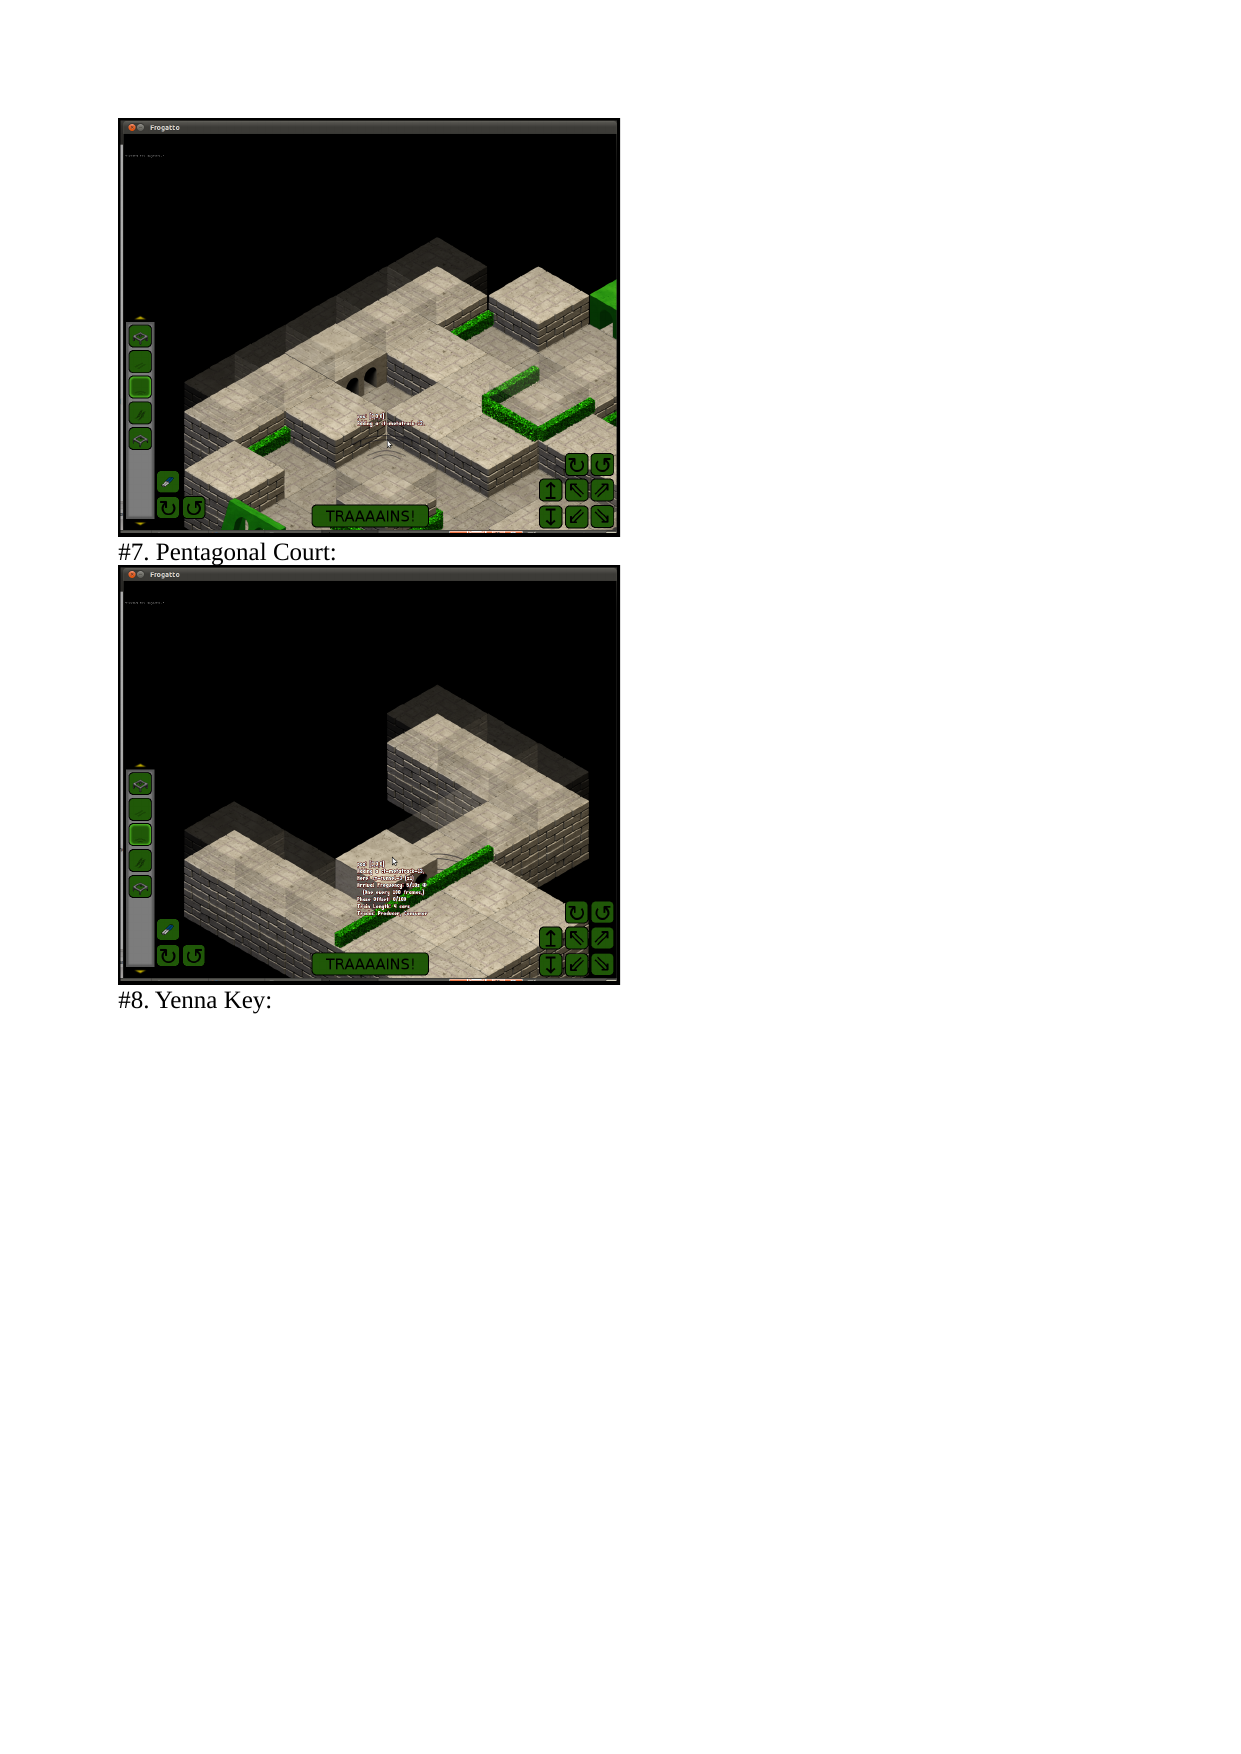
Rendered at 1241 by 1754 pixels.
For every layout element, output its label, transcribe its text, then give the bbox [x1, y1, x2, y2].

text #7. Pentagonal Court: [118, 537, 620, 565]
picture [118, 565, 621, 985]
picture [118, 118, 621, 537]
text #8. Yenna Key: [118, 985, 620, 1013]
